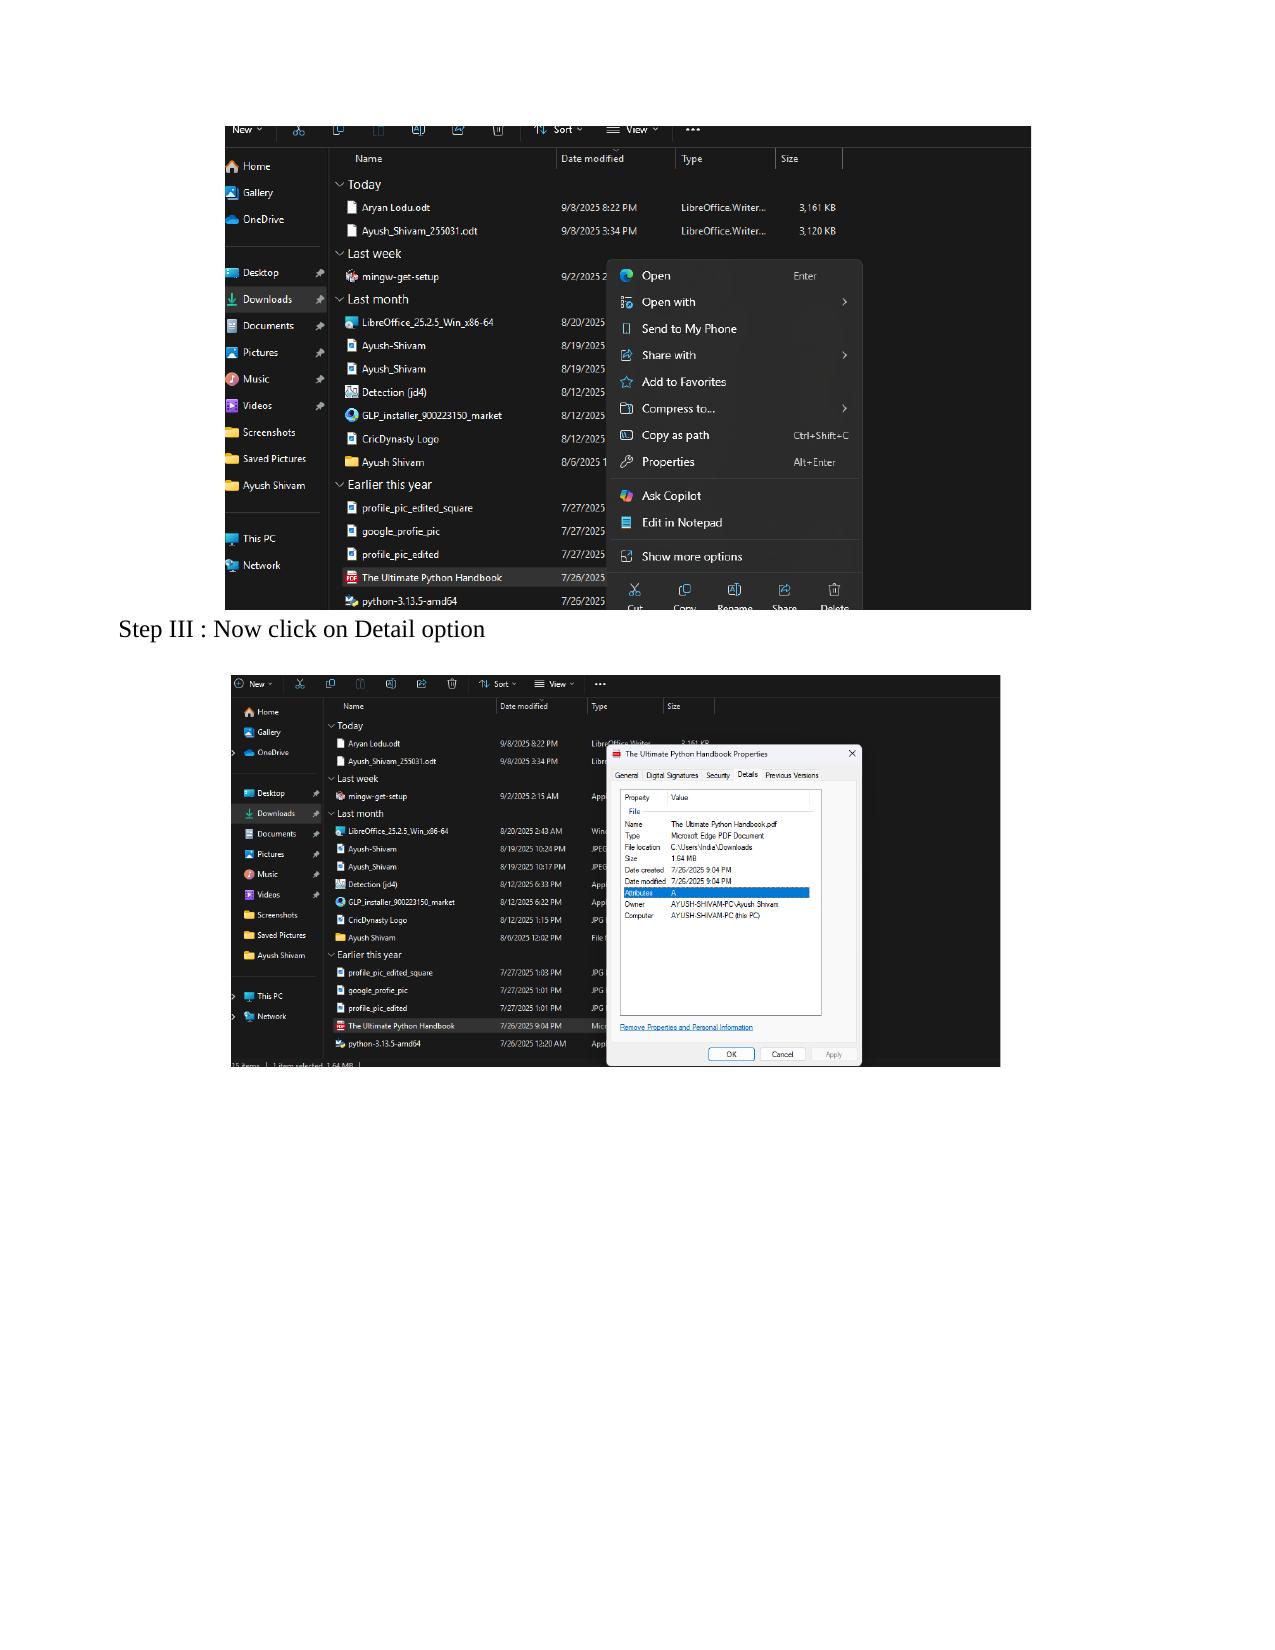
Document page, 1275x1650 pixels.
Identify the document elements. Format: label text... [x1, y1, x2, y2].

text Step III : Now click on Detail option [118, 118, 1157, 643]
picture [231, 675, 1001, 1067]
picture [225, 126, 1032, 610]
